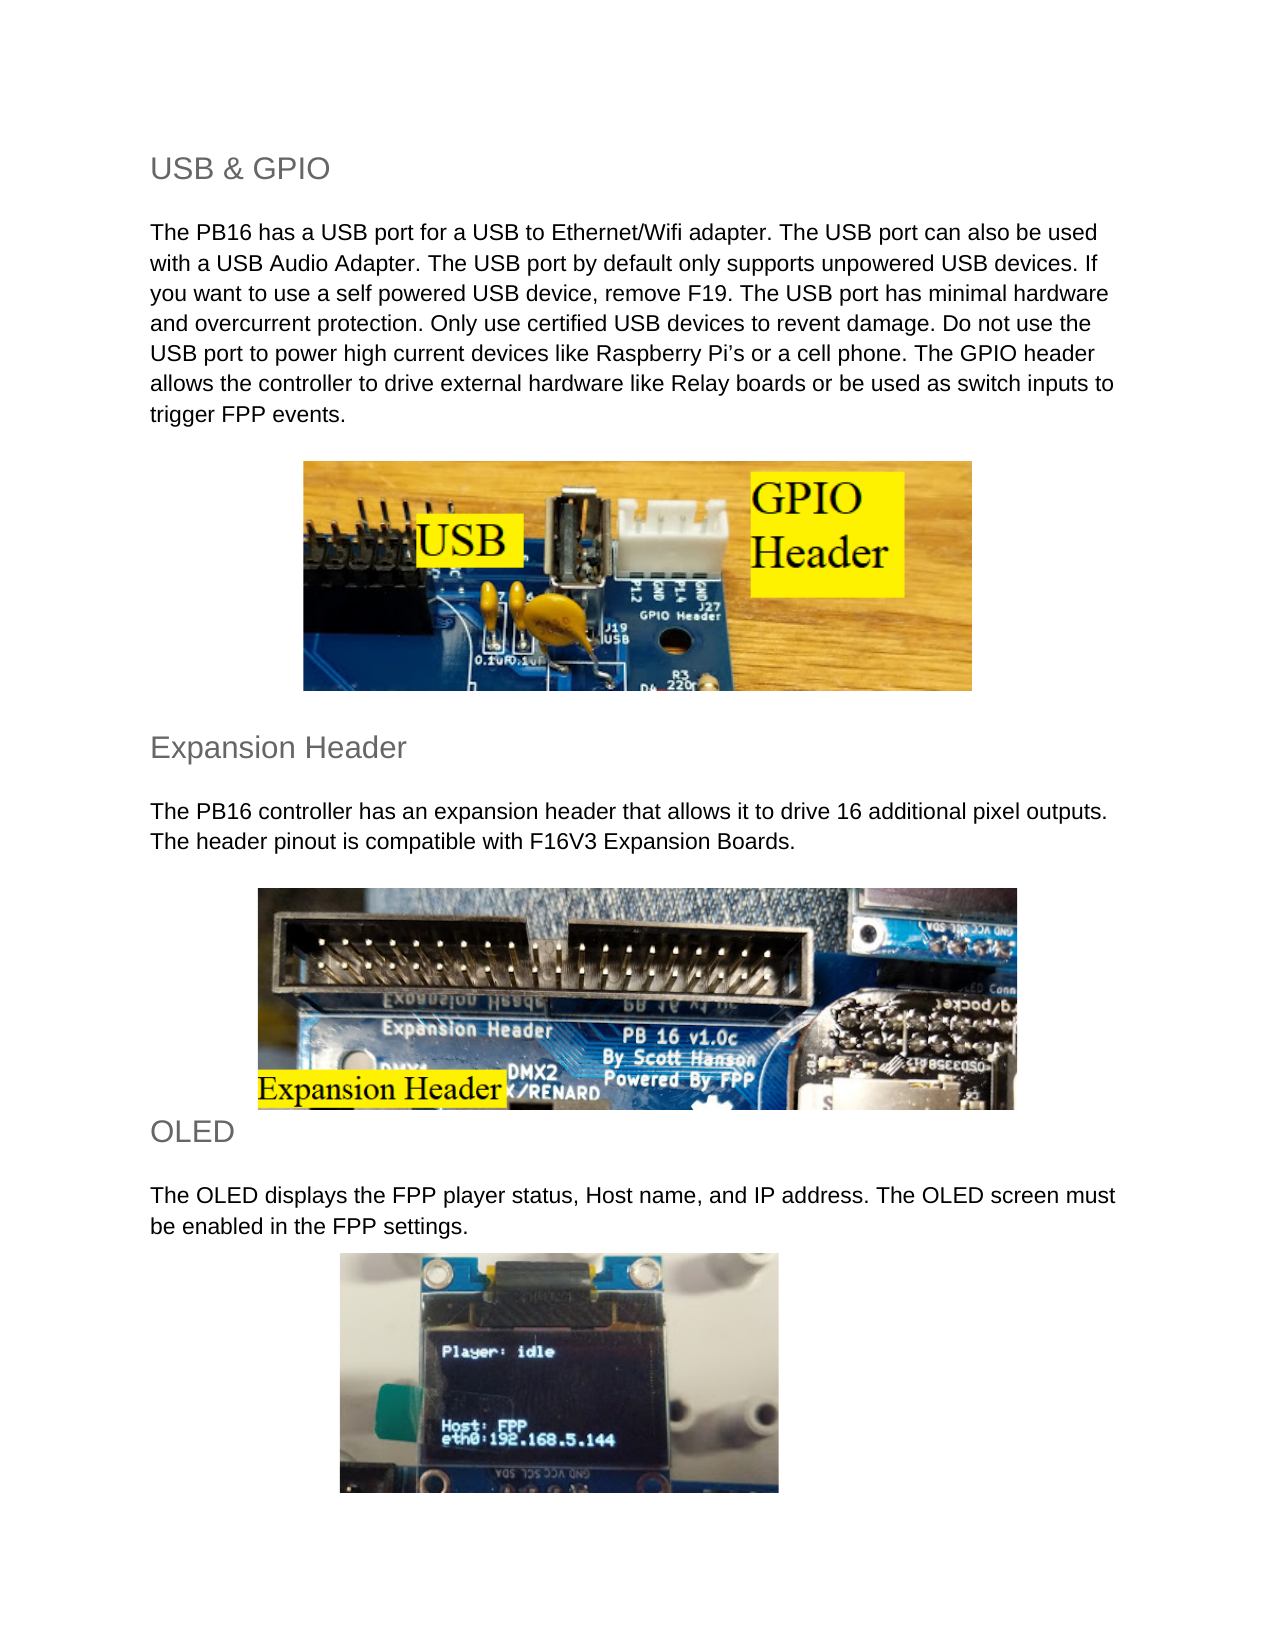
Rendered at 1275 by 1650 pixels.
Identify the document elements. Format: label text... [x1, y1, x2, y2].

subtitle USB & GPIO [150, 150, 1125, 186]
picture [339, 1253, 779, 1493]
subtitle Expansion Header [150, 729, 1125, 765]
text The OLED displays the FPP player status, Host name, and IP address. The OLED screen must be enabled in the FPP settings. [150, 1182, 1125, 1239]
picture [303, 461, 972, 691]
text The PB16 controller has an expansion header that allows it to drive 16 additional pixel outputs. The header pinout is compatible with F16V3 Expansion Boards. [150, 798, 1125, 854]
picture [257, 888, 1018, 1110]
subtitle OLED [150, 889, 1125, 1149]
text The PB16 has a USB port for a USB to Ethernet/Wifi adapter. The USB port can also be used with a USB Audio Adapter. The USB port by default only supports unpowered USB devices. If you want to use a self powered USB device, remove F19. The USB port has minimal hardware and overcurrent protection. Only use certified USB devices to revent damage. Do not use the USB port to power high current devices like Raspberry Pi’s or a cell phone. The GPIO header allows the controller to drive external hardware like Relay boards or be used as switch inputs to trigger FPP events. [150, 219, 1125, 427]
